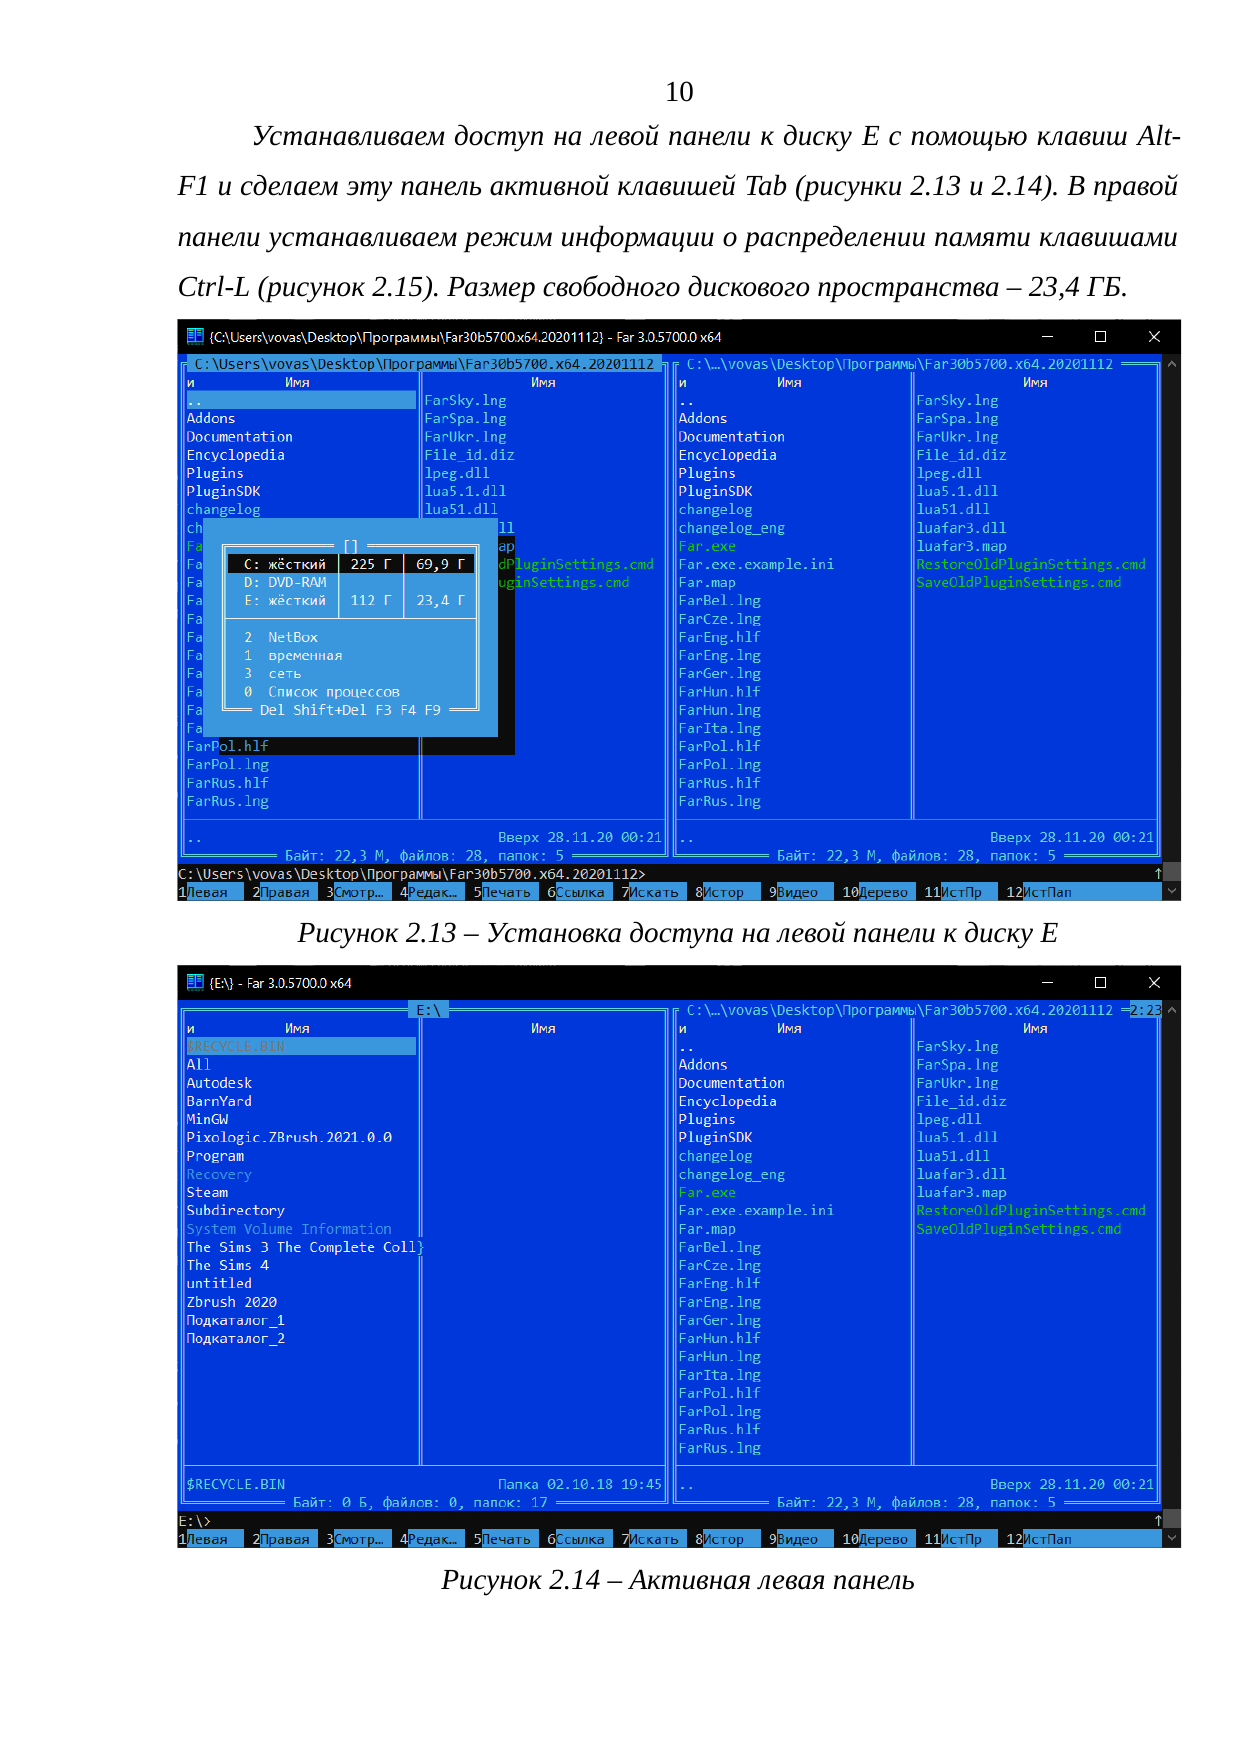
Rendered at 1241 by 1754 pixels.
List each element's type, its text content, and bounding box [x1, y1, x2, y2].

text Устанавливаем доступ на левой панели к диску E с помощью клавиш Alt-F1 и сделаем эту панель активной клавишей Tab (рисунки 2.13 и 2.14). В правой панели устанавливаем режим информации о распределении памяти клавишами Ctrl-L (рисунок 2.15). Размер свободного дискового пространства – 23,4 ГБ. [177, 118, 1181, 303]
text Рисунок 2.14 – Активная левая панель [177, 1562, 1181, 1595]
text Рисунок 2.13 – Установка доступа на левой панели к диску E [177, 915, 1181, 949]
